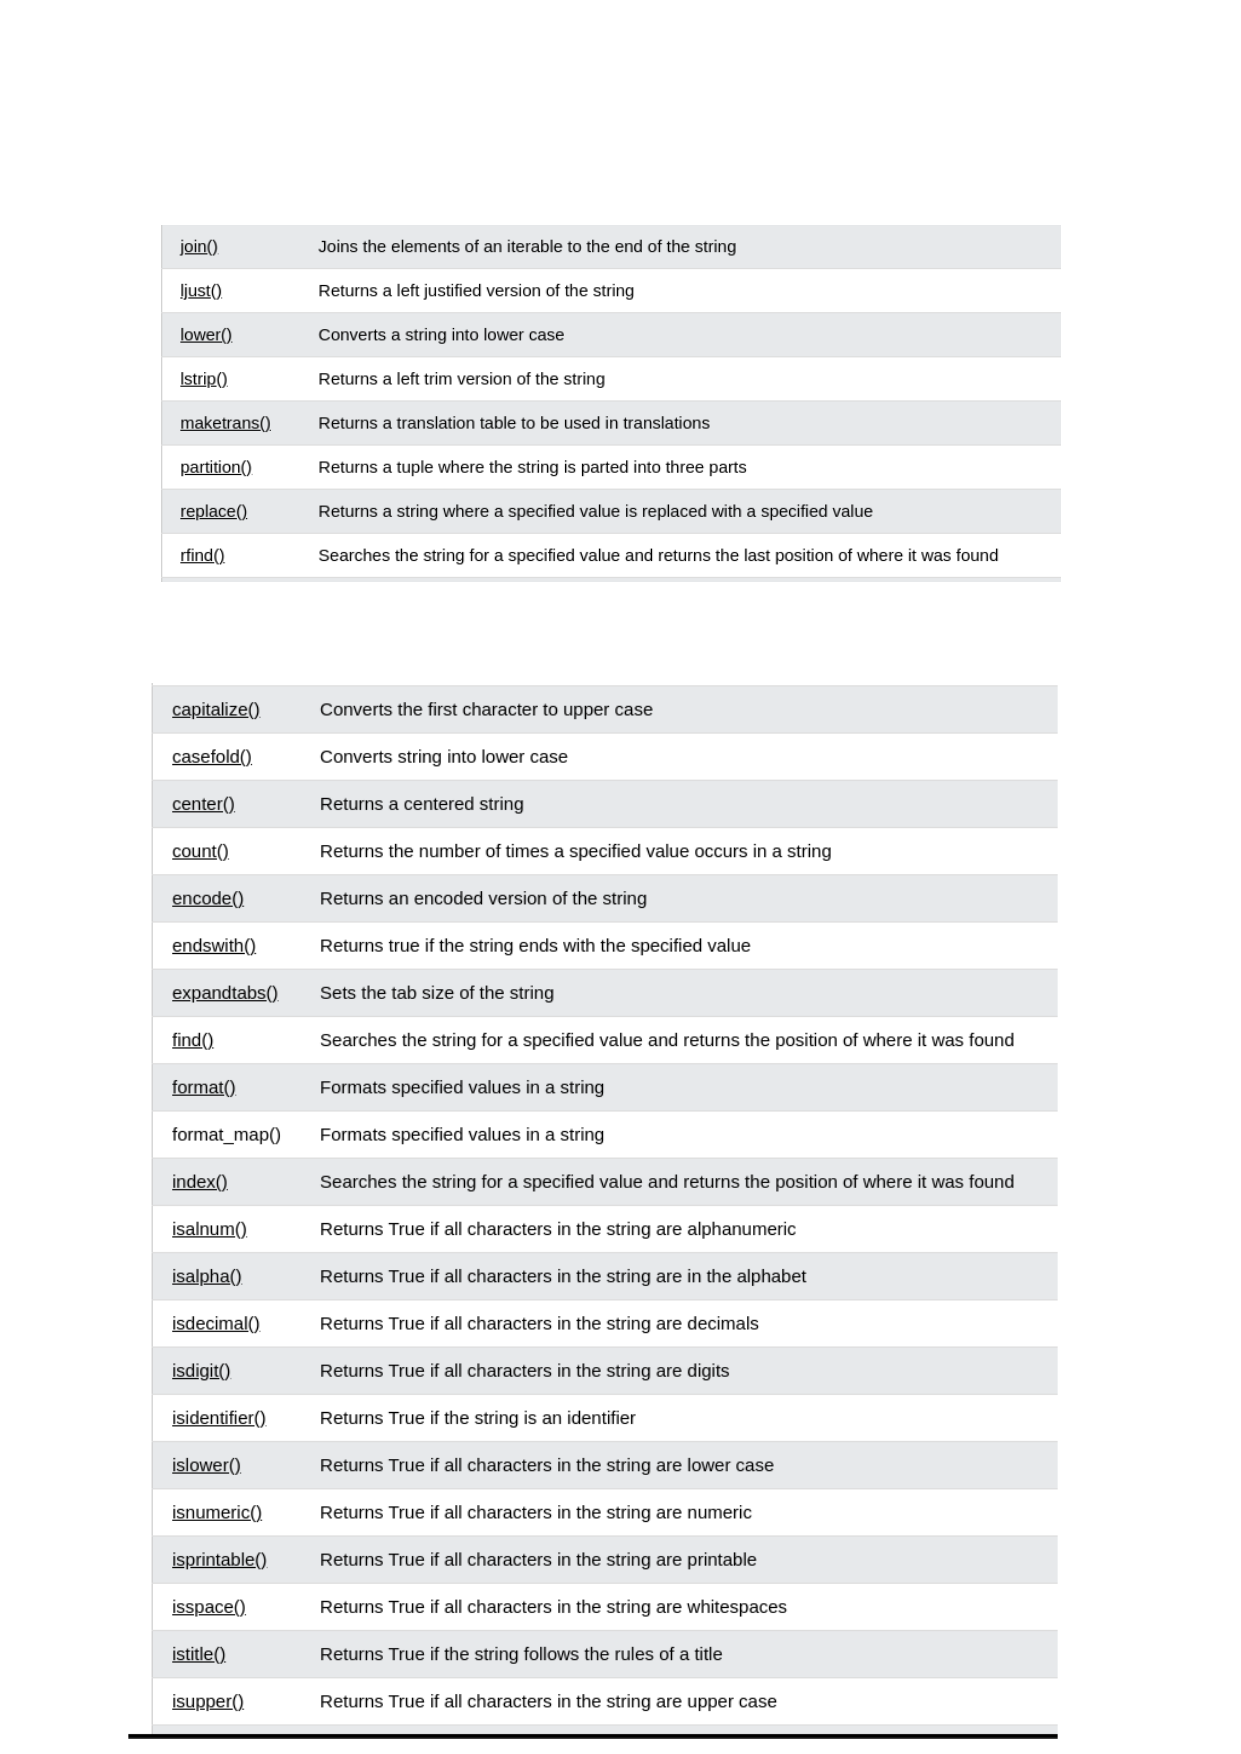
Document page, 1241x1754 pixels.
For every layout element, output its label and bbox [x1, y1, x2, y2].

picture [128, 683, 257, 1712]
picture [126, 225, 251, 537]
